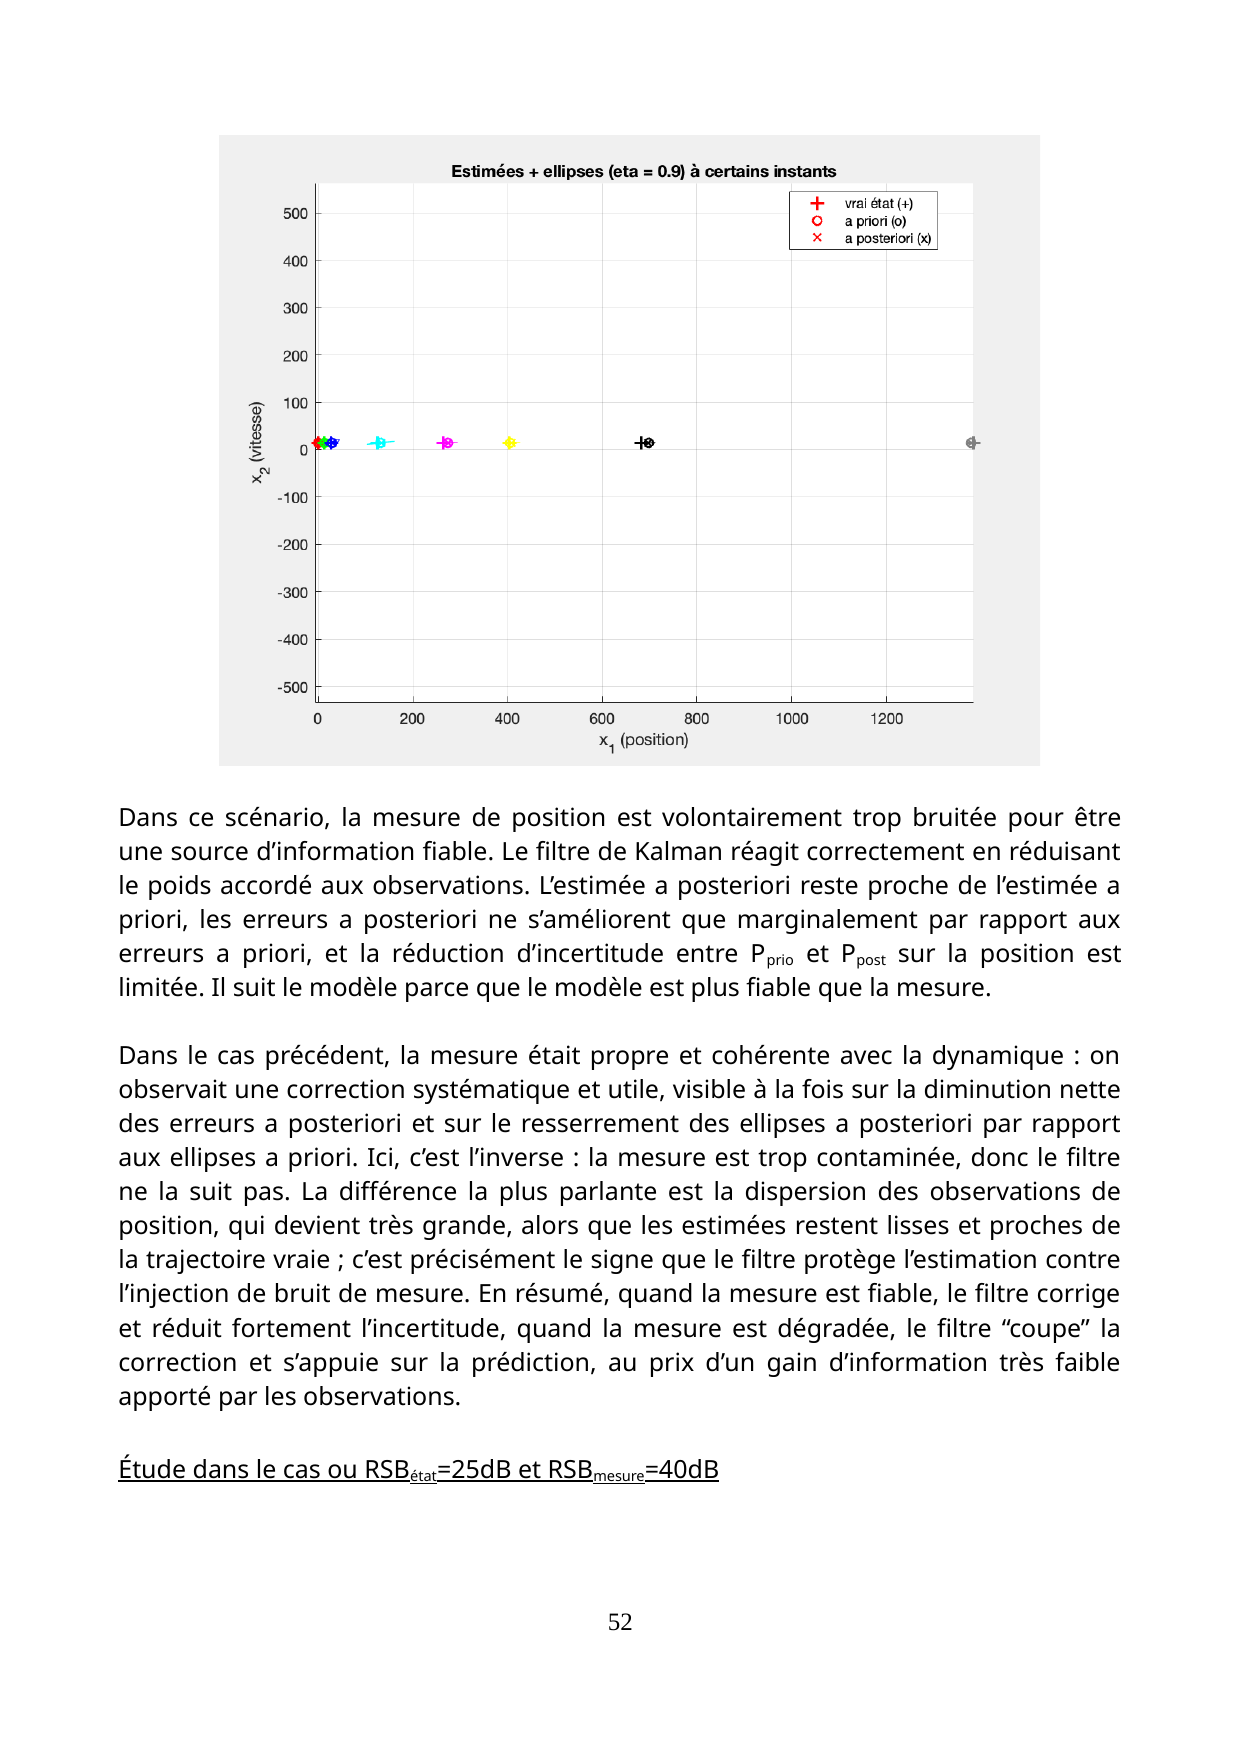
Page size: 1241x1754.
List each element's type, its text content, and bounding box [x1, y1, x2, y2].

text Dans ce scénario, la mesure de position est volontairement trop bruitée pour être une source d’information fiable. Le filtre de Kalman réagit correctement en réduisant le poids accordé aux observations. L’estimée a posteriori reste proche de l’estimée a priori, les erreurs a posteriori ne s’améliorent que marginalement par rapport aux erreurs a priori, et la réduction d’incertitude entre Pprio et Ppost sur la position est limitée. Il suit le modèle parce que le modèle est plus fiable que la mesure. [118, 799, 1122, 1004]
picture [219, 135, 1040, 766]
text Étude dans le cas ou RSBétat=25dB et RSBmesure=40dB [118, 1452, 1122, 1486]
text Dans le cas précédent, la mesure était propre et cohérente avec la dynamique : on observait une correction systématique et utile, visible à la fois sur la diminution nette des erreurs a posteriori et sur le resserrement des ellipses a posteriori par rapport aux ellipses a priori. Ici, c’est l’inverse : la mesure est trop contaminée, donc le filtre ne la suit pas. La différence la plus parlante est la dispersion des observations de position, qui devient très grande, alors que les estimées restent lisses et proches de la trajectoire vraie ; c’est précisément le signe que le filtre protège l’estimation contre l’injection de bruit de mesure. En résumé, quand la mesure est fiable, le filtre corrige et réduit fortement l’incertitude, quand la mesure est dégradée, le filtre “coupe” la correction et s’appuie sur la prédiction, au prix d’un gain d’information très faible apporté par les observations. [118, 1038, 1122, 1412]
